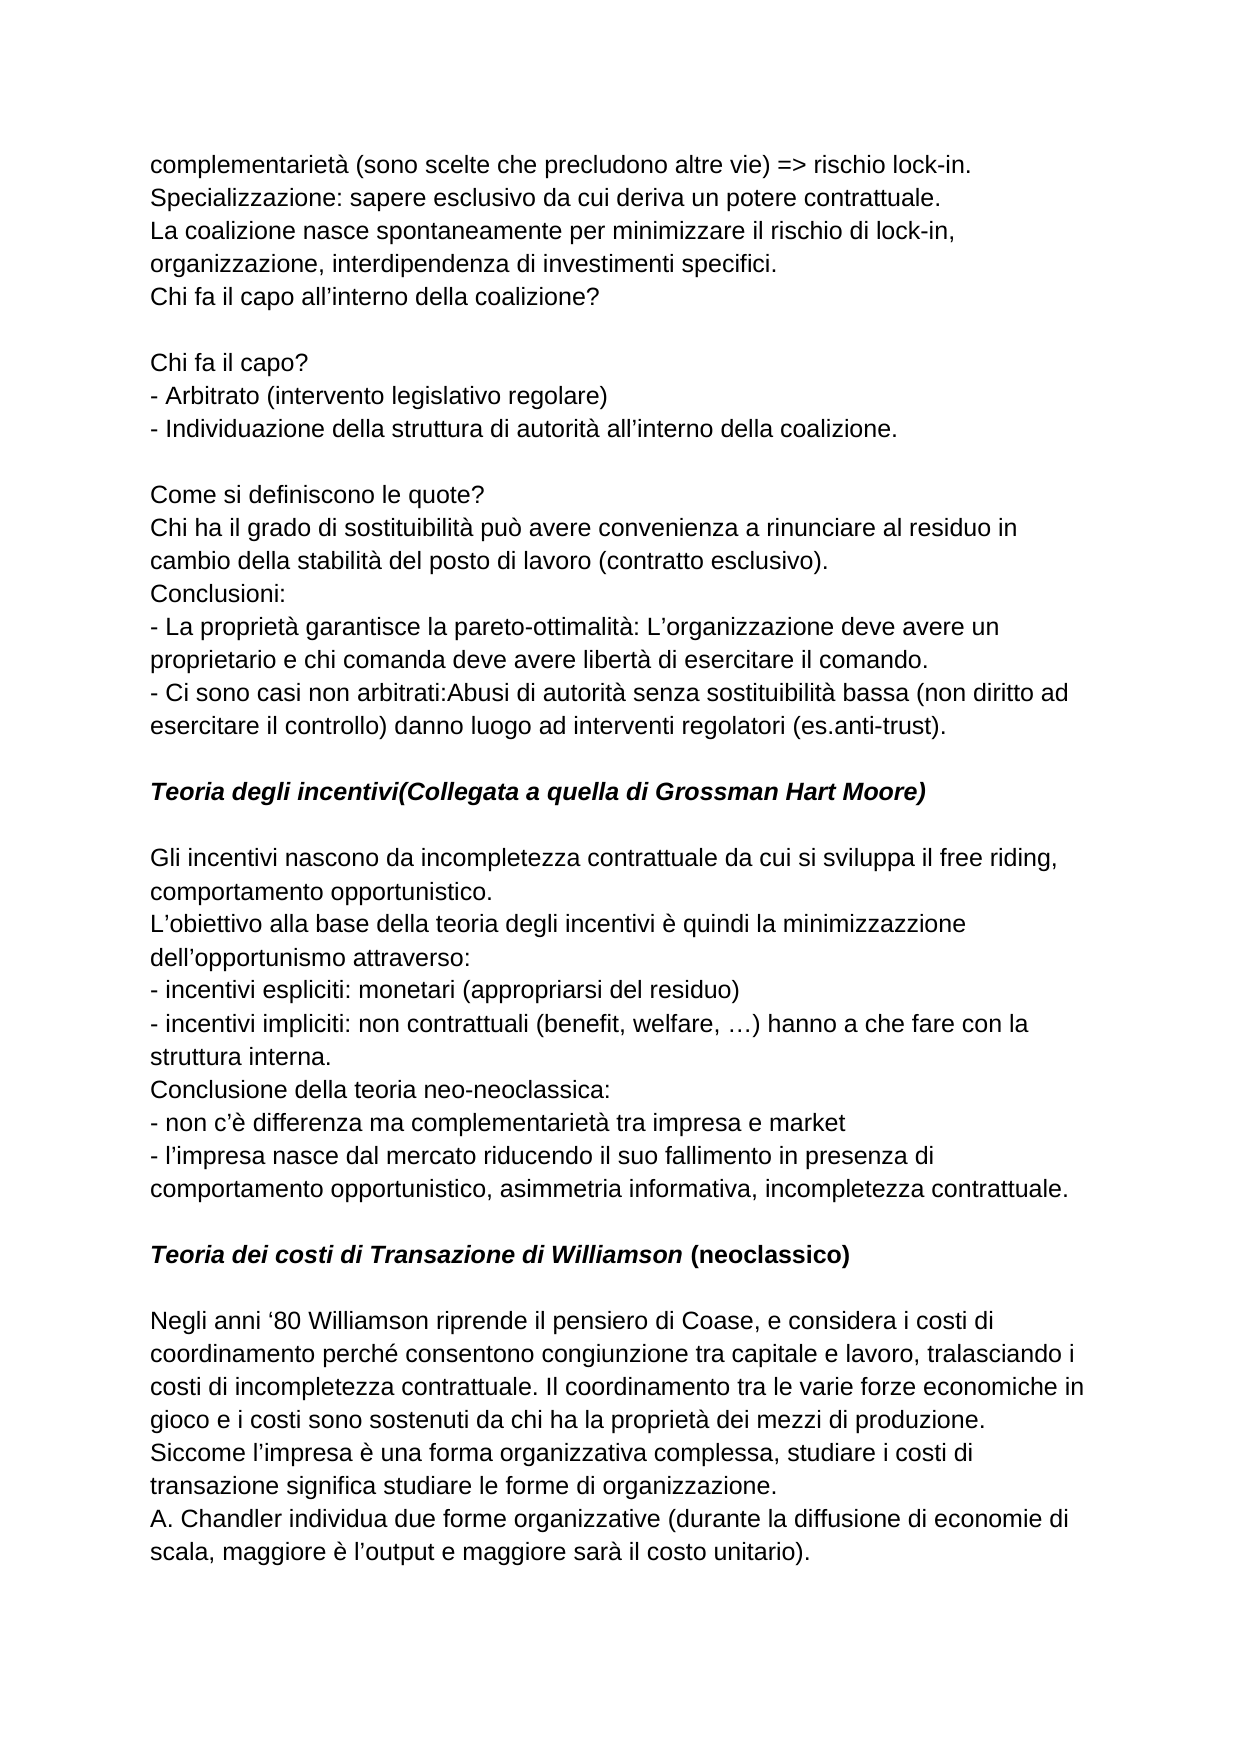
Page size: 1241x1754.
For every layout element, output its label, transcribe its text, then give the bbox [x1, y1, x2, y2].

text Teoria dei costi di Transazione di Williamson (neoclassico) [150, 1240, 1090, 1268]
text - Ci sono casi non arbitrati:Abusi di autorità senza sostituibilità bassa (non diritto ad esercitare il controllo) danno luogo ad interventi regolatori (es.anti-trust). [150, 678, 1090, 740]
text Teoria degli incentivi(Collegata a quella di Grossman Hart Moore) [150, 777, 1090, 806]
text - incentivi espliciti: monetari (appropriarsi del residuo) [150, 976, 1090, 1004]
text Chi ha il grado di sostituibilità può avere convenienza a rinunciare al residuo in cambio della stabilità del posto di lavoro (contratto esclusivo). [150, 513, 1090, 575]
text Conclusioni: [150, 579, 1090, 608]
text - La proprietà garantisce la pareto-ottimalità: L’organizzazione deve avere un proprietario e chi comanda deve avere libertà di esercitare il comando. [150, 612, 1090, 674]
text Gli incentivi nascono da incompletezza contrattuale da cui si sviluppa il free riding, comportamento opportunistico. [150, 843, 1090, 905]
text - Arbitrato (intervento legislativo regolare) [150, 381, 1090, 410]
text - incentivi impliciti: non contrattuali (benefit, welfare, …) hanno a che fare con la struttura interna. [150, 1008, 1090, 1070]
text - non c’è differenza ma complementarietà tra impresa e market [150, 1108, 1090, 1136]
text Chi fa il capo? [150, 348, 1090, 377]
text Come si definiscono le quote? [150, 480, 1090, 509]
text La coalizione nasce spontaneamente per minimizzare il rischio di lock-in, organizzazione, interdipendenza di investimenti specifici. [150, 216, 1090, 278]
text Negli anni ‘80 Williamson riprende il pensiero di Coase, e considera i costi di coordinamento perché consentono congiunzione tra capitale e lavoro, tralasciando i costi di incompletezza contrattuale. Il coordinamento tra le varie forze economiche in gioco e i costi sono sostenuti da chi ha la proprietà dei mezzi di produzione. [150, 1306, 1090, 1433]
text - Individuazione della struttura di autorità all’interno della coalizione. [150, 414, 1090, 443]
text L’obiettivo alla base della teoria degli incentivi è quindi la minimizzazzione dell’opportunismo attraverso: [150, 909, 1090, 971]
text complementarietà (sono scelte che precludono altre vie) => rischio lock-in. [150, 150, 1090, 179]
text Siccome l’impresa è una forma organizzativa complessa, studiare i costi di transazione significa studiare le forme di organizzazione. [150, 1438, 1090, 1499]
text Specializzazione: sapere esclusivo da cui deriva un potere contrattuale. [150, 183, 1090, 212]
text Conclusione della teoria neo-neoclassica: [150, 1074, 1090, 1103]
text A. Chandler individua due forme organizzative (durante la diffusione di economie di scala, maggiore è l’output e maggiore sarà il costo unitario). [150, 1504, 1090, 1566]
text Chi fa il capo all’interno della coalizione? [150, 282, 1090, 311]
text - l’impresa nasce dal mercato riducendo il suo fallimento in presenza di comportamento opportunistico, asimmetria informativa, incompletezza contrattuale. [150, 1141, 1090, 1202]
